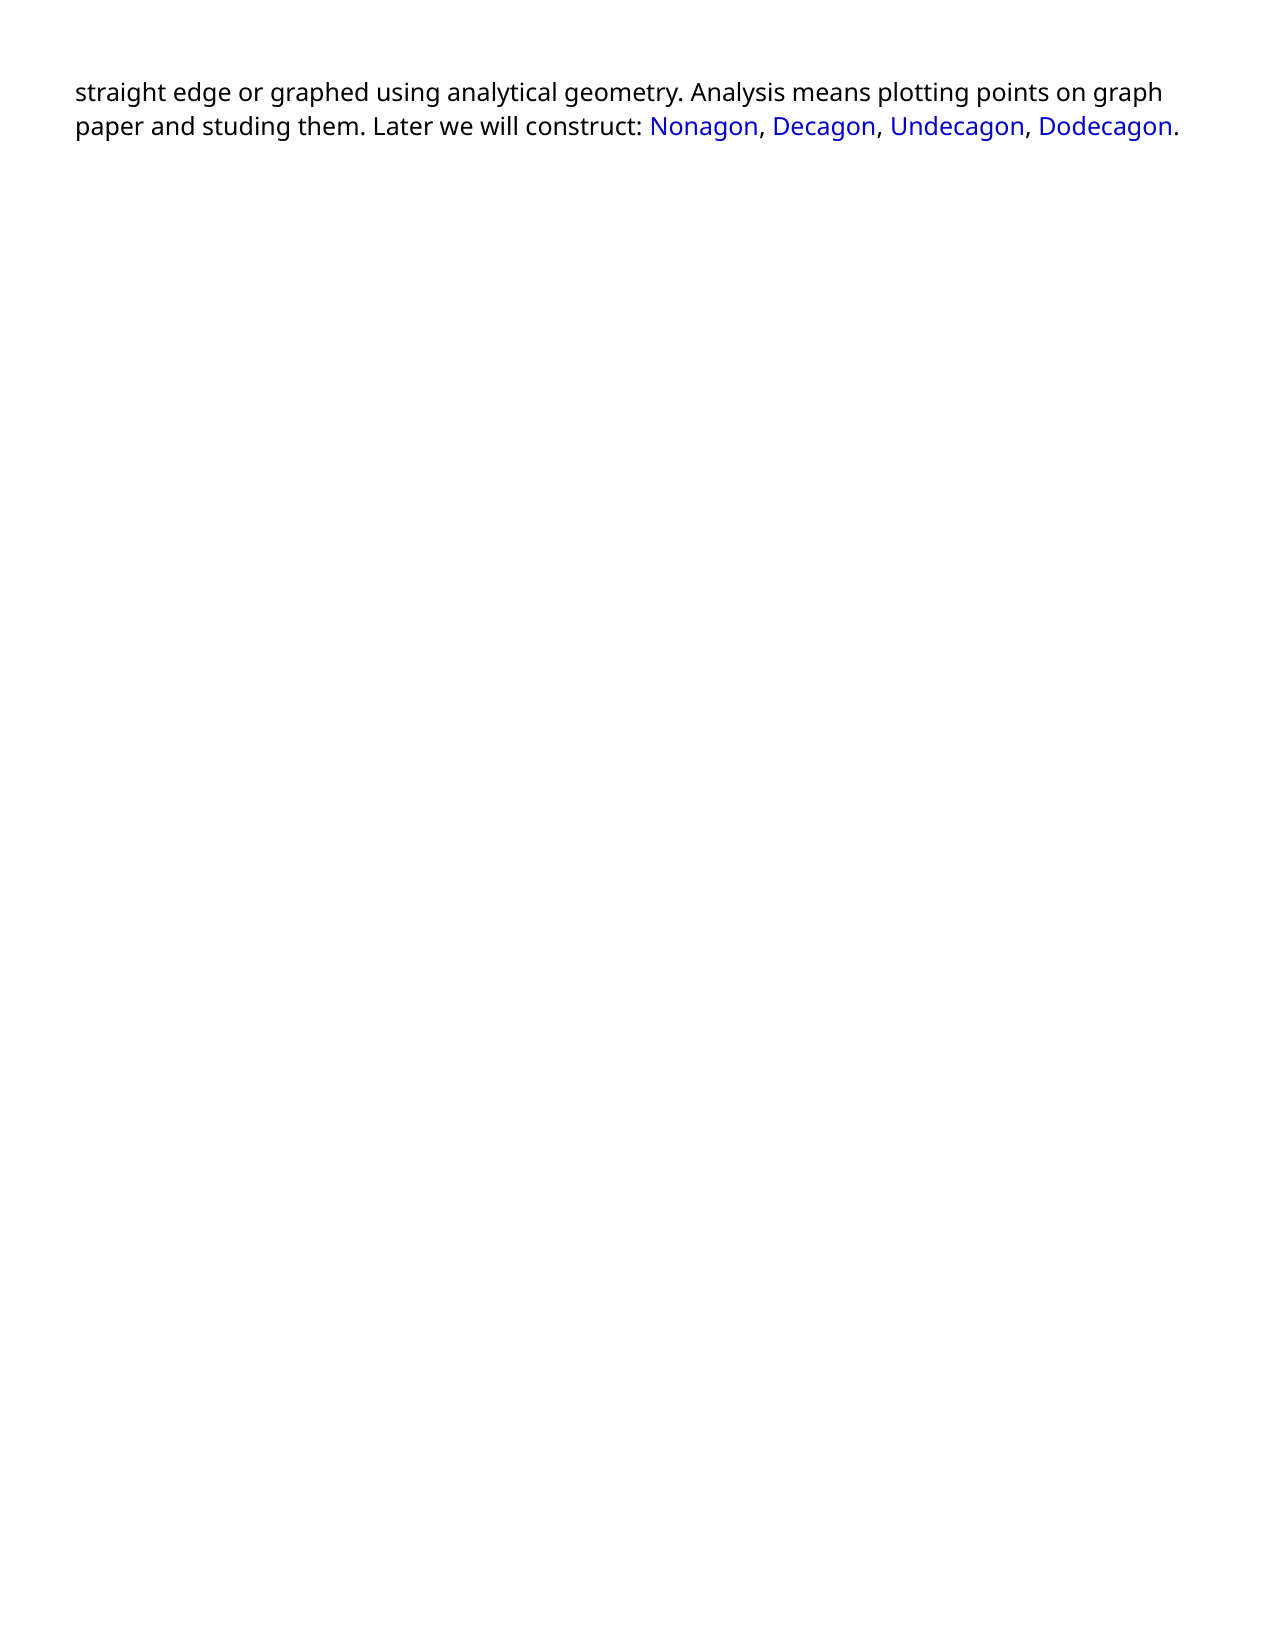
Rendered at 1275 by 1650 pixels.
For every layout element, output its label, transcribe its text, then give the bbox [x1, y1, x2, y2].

text straight edge or graphed using analytical geometry. Analysis means plotting points on graph paper and studing them. Later we will construct: Nonagon, Decagon, Undecagon, Dodecagon. [75, 75, 1200, 143]
